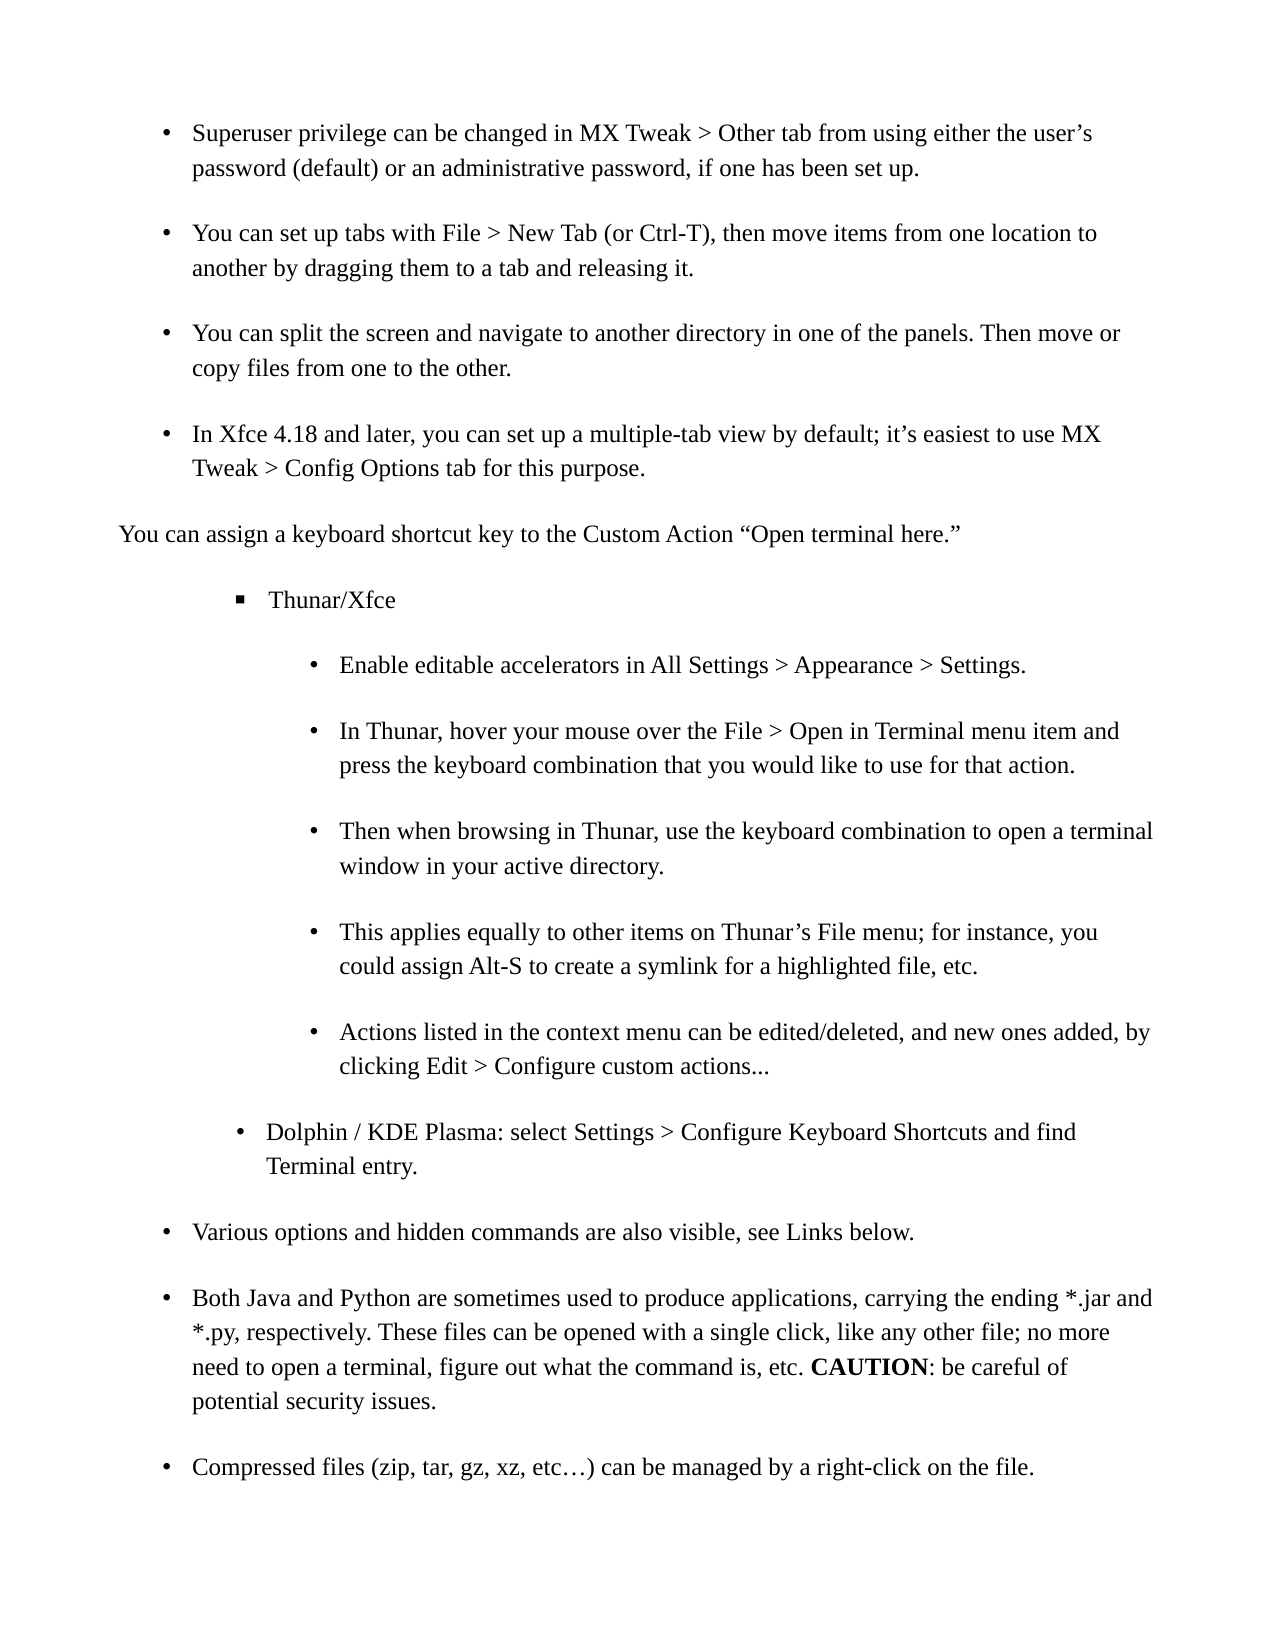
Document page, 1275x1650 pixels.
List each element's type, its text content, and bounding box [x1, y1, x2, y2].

list Dolphin / KDE Plasma: select Settings > Configure Keyboard Shortcuts and find Terminal entry. [236, 1117, 1157, 1180]
list You can set up tabs with File > New Tab (or Ctrl-T), then move items from one location to another by dragging them to a tab and releasing it. [162, 218, 1157, 282]
list You can split the screen and navigate to another directory in one of the panels. Then move or copy files from one to the other. [162, 318, 1157, 382]
list Compressed files (zip, tar, gz, xz, etc…) can be managed by a right-click on the file. [162, 1452, 1157, 1481]
list Various options and hidden commands are also visible, see Links below. [162, 1217, 1157, 1246]
list This applies equally to other items on Thunar’s File menu; for instance, you could assign Alt-S to create a symlink for a highlighted file, etc. [309, 917, 1157, 980]
list Enable editable accelerators in All Settings > Appearance > Settings. [309, 650, 1157, 679]
list Thunar/Xfce [231, 585, 1157, 613]
text You can assign a keyboard shortcut key to the Custom Action “Open terminal here.” [118, 519, 1157, 548]
list Then when browsing in Thunar, use the keyboard combination to open a terminal window in your active directory. [309, 816, 1157, 879]
list Superuser privilege can be changed in MX Tweak > Other tab from using either the user’s password (default) or an administrative password, if one has been set up. [162, 118, 1157, 181]
list In Xfce 4.18 and later, you can set up a multiple-tab view by default; it’s easiest to use MX Tweak > Config Options tab for this purpose. [162, 419, 1157, 482]
list Both Java and Python are sometimes used to produce applications, carrying the ending *.jar and *.py, respectively. These files can be opened with a single click, like any other file; no more need to open a terminal, figure out what the command is, etc. CAUTION: be careful of potential security issues. [162, 1283, 1157, 1415]
list Actions listed in the context menu can be edited/deleted, and new ones added, by clicking Edit > Configure custom actions... [309, 1017, 1157, 1080]
list In Thunar, hover your mouse over the File > Open in Terminal menu item and press the keyboard combination that you would like to use for that action. [309, 716, 1157, 779]
